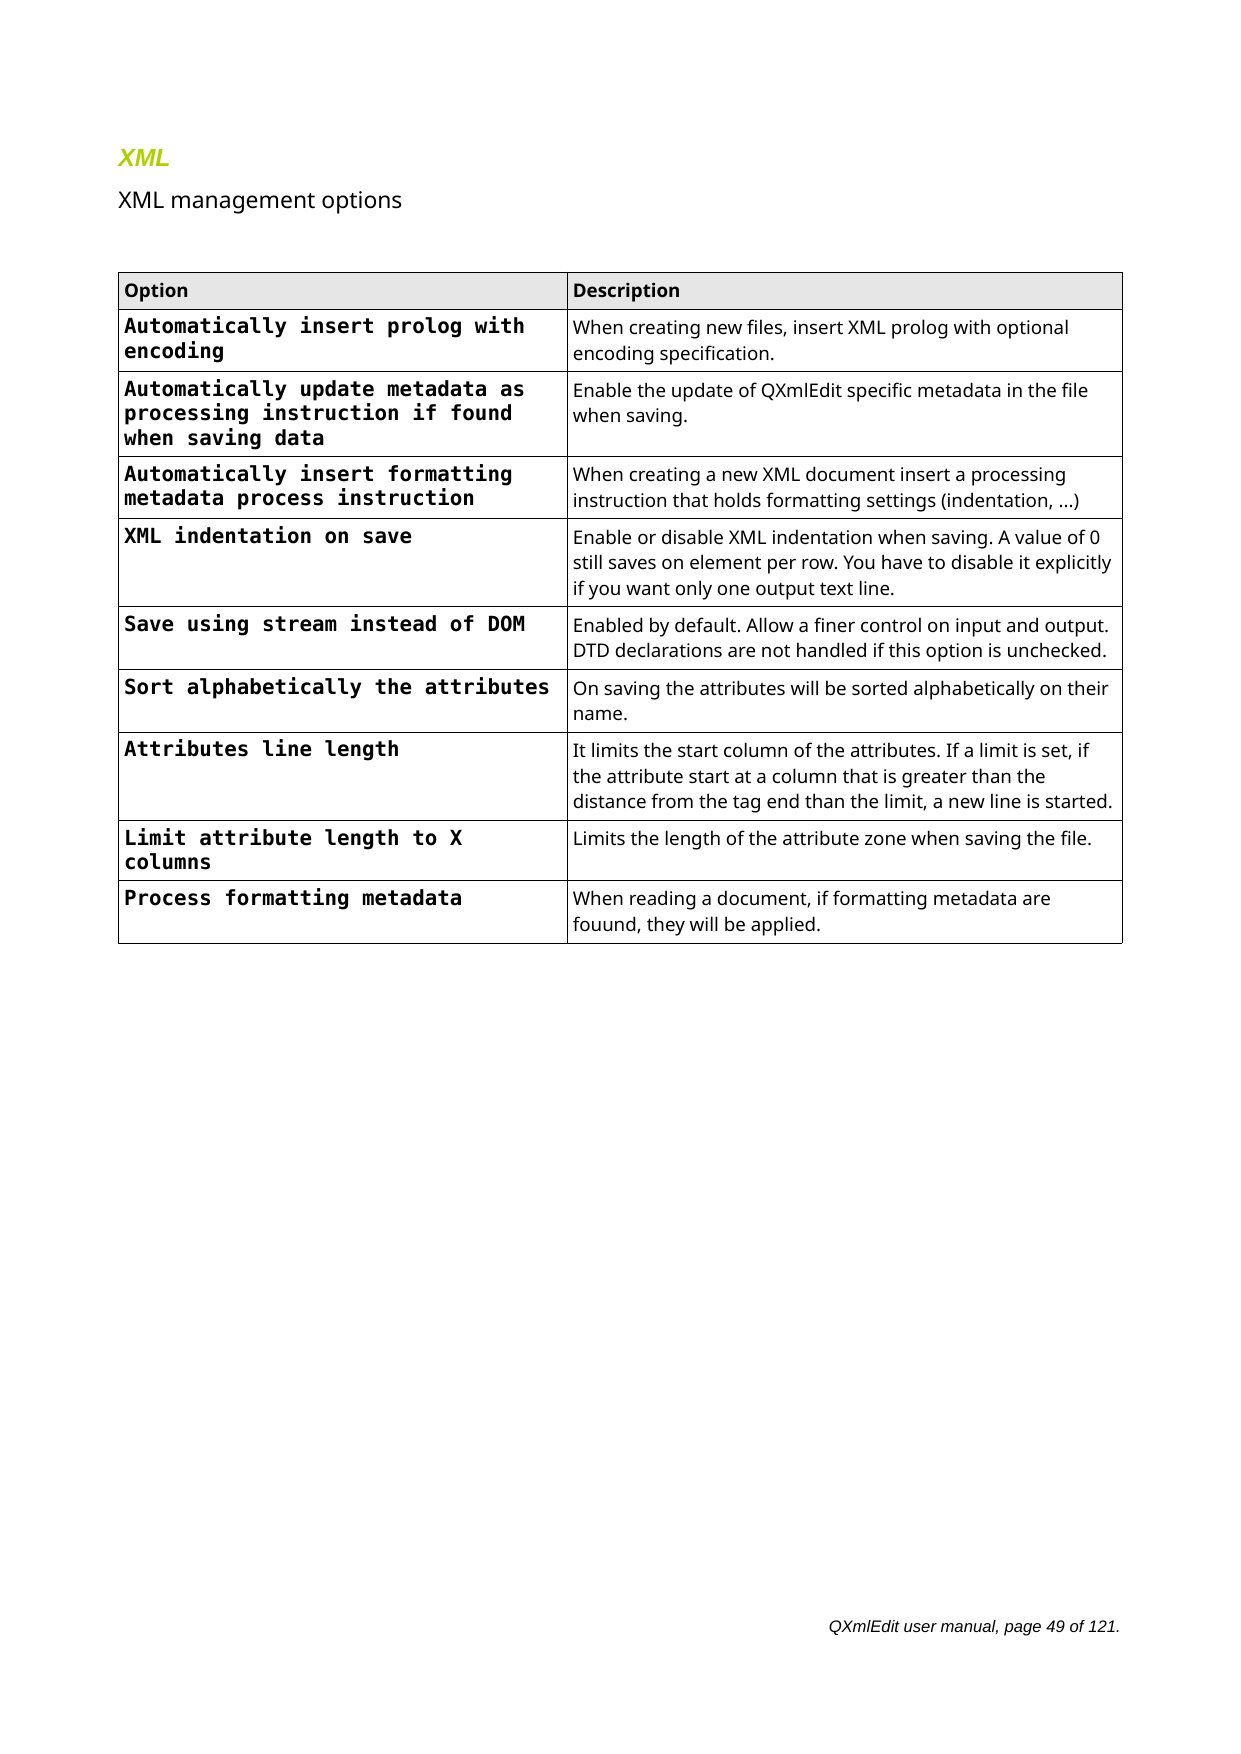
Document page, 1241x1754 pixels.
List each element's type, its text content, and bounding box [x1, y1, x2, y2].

table_cell On saving the attributes will be sorted alphabetically on their name. [568, 670, 1122, 732]
table_cell Limits the length of the attribute zone when saving the file. [568, 821, 1122, 880]
table_cell Enable or disable XML indentation when saving. A value of 0 still saves on element per row. You have to disable it explicitly if you want only one output text line. [568, 519, 1122, 606]
table_cell Automatically insert formatting metadata process instruction [119, 457, 567, 518]
table_cell When reading a document, if formatting metadata are fouund, they will be applied. [568, 881, 1122, 942]
table_cell Limit attribute length to X columns [119, 821, 567, 880]
table_cell It limits the start column of the attributes. If a limit is set, if the attribute start at a column that is greater than the distance from the tag end than the limit, a new line is started. [568, 733, 1122, 820]
table_cell When creating new files, insert XML prolog with optional encoding specification. [568, 310, 1122, 371]
table_cell Enable the update of QXmlEdit specific metadata in the file when saving. [568, 372, 1122, 456]
table_cell Process formatting metadata [119, 881, 567, 942]
table_header Description [568, 273, 1122, 309]
table_cell Sort alphabetically the attributes [119, 670, 567, 732]
table_cell Enabled by default. Allow a finer control on input and output. DTD declarations are not handled if this option is unchecked. [568, 607, 1122, 669]
table_cell Automatically update metadata as processing instruction if found when saving data [119, 372, 567, 456]
table_cell When creating a new XML document insert a processing instruction that holds formatting settings (indentation, ...) [568, 457, 1122, 518]
text XML management options [118, 184, 1122, 215]
table_cell Attributes line length [119, 733, 567, 820]
table_cell Save using stream instead of DOM [119, 607, 567, 669]
table_cell Automatically insert prolog with encoding [119, 310, 567, 371]
table_header Option [119, 273, 567, 309]
subtitle XML [118, 143, 1122, 172]
table_cell XML indentation on save [119, 519, 567, 606]
